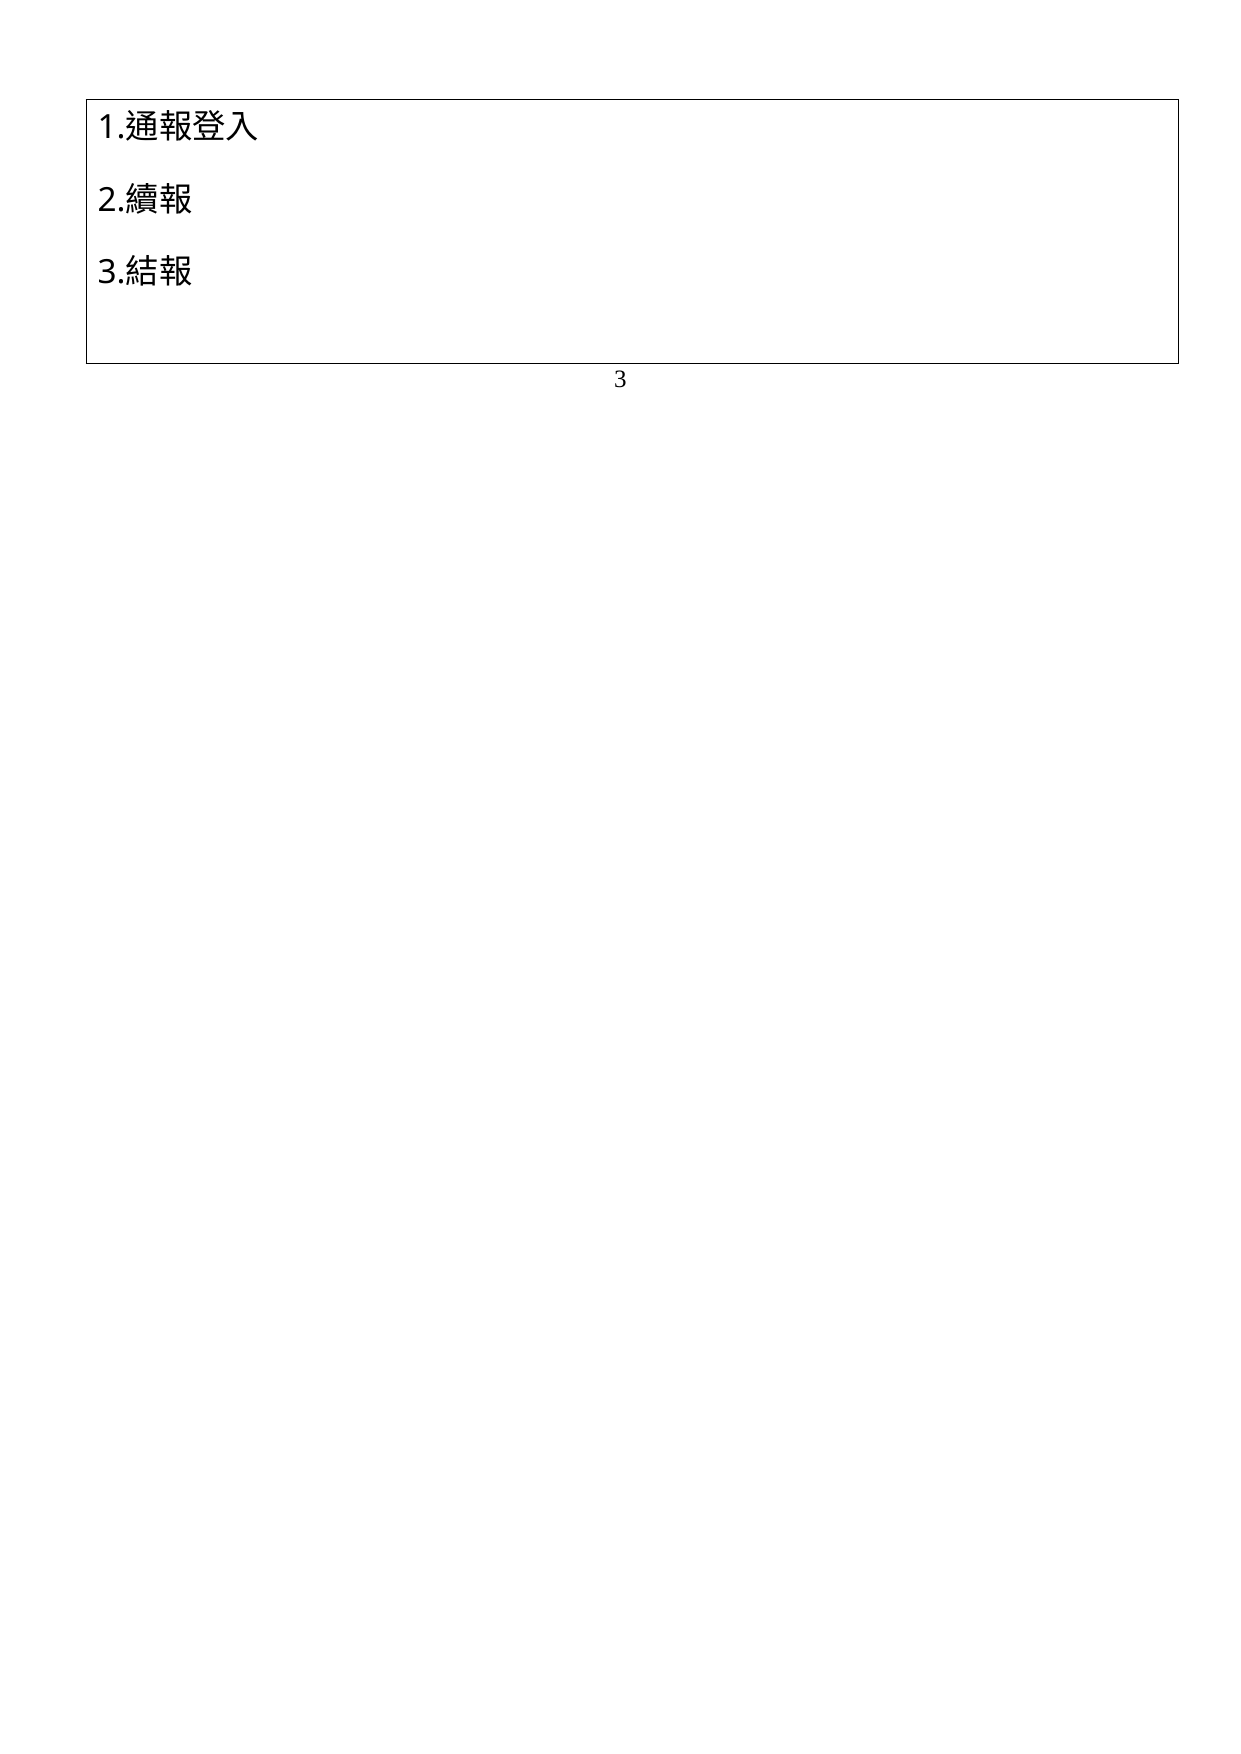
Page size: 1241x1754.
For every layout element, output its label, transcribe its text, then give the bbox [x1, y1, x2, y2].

table_header 1.通報登入 2.續報 3.結報 [87, 100, 1178, 363]
text 2 [75, 364, 1165, 393]
